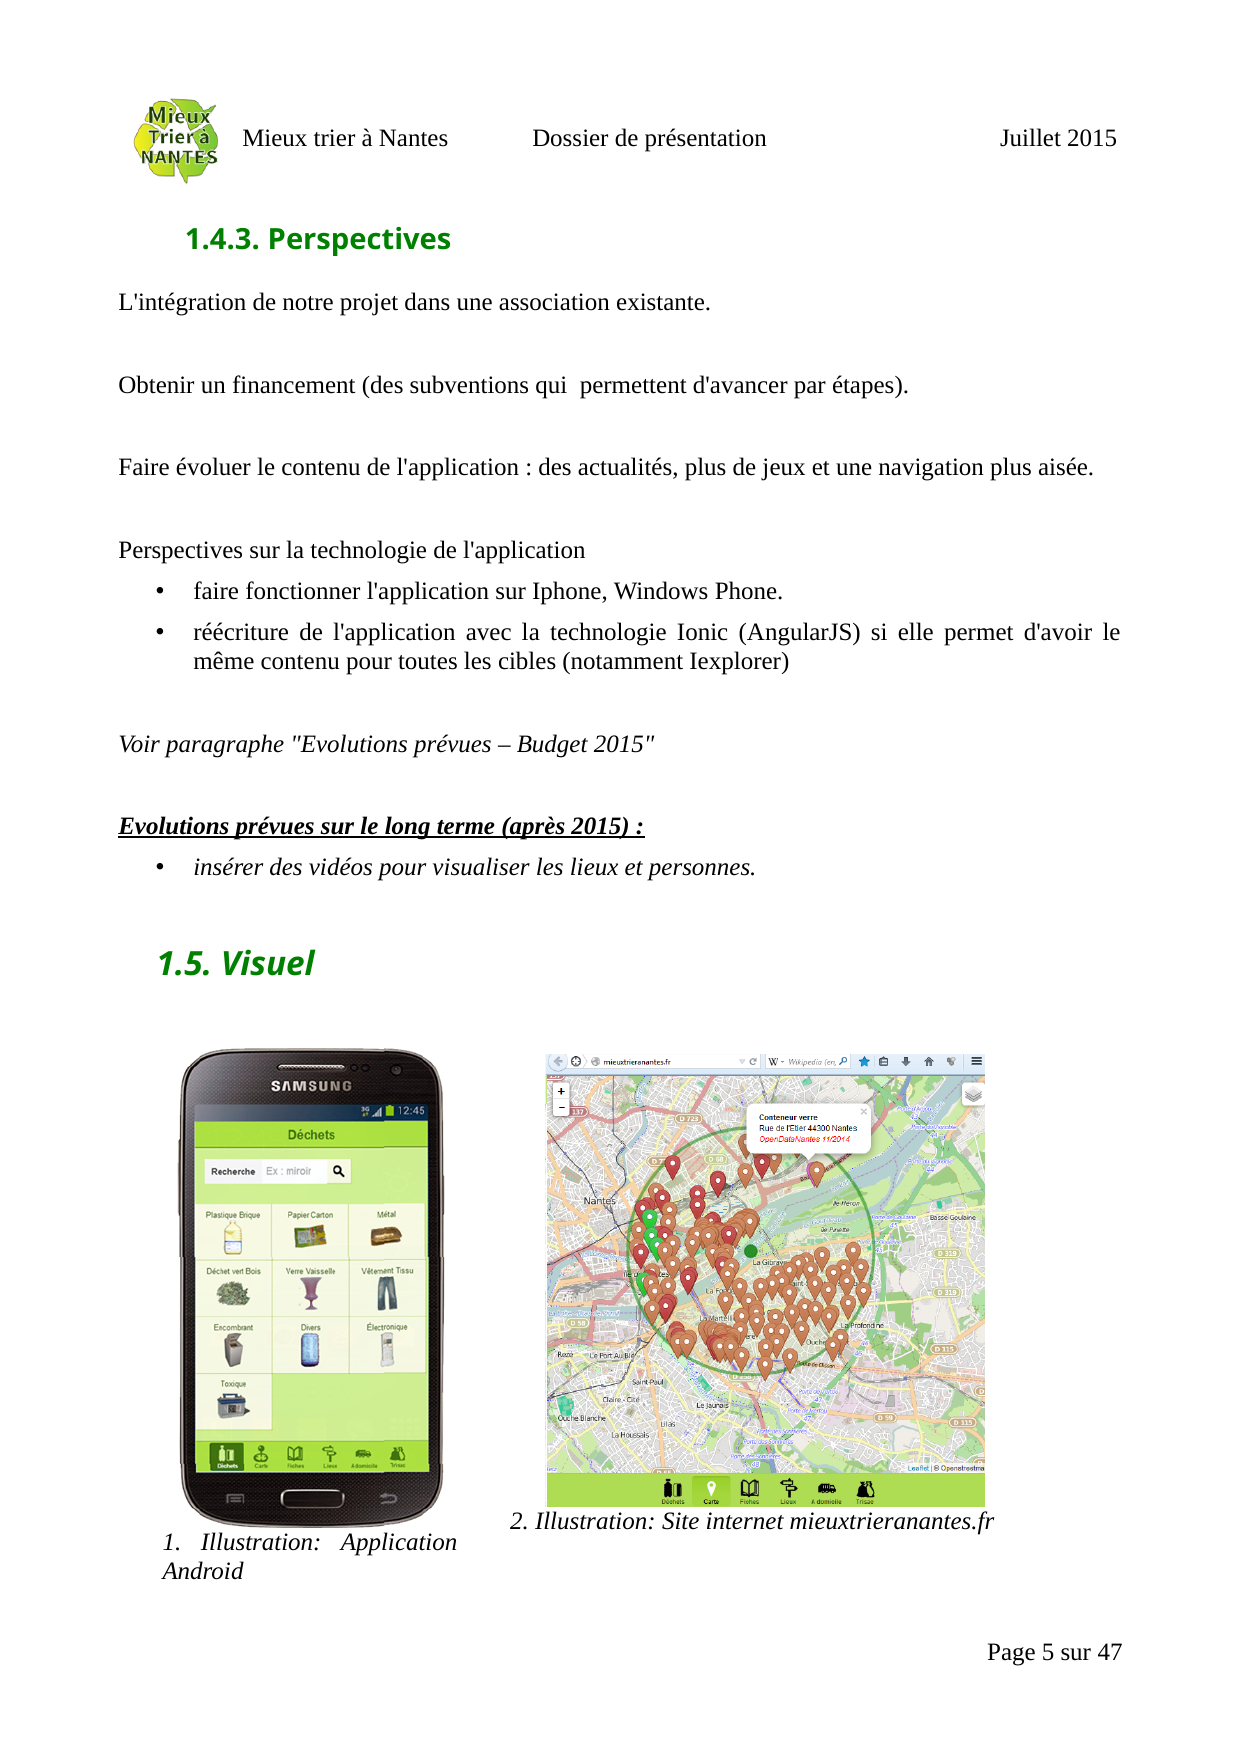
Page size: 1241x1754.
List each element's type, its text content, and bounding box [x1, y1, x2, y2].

text Perspectives sur la technologie de l'application [118, 535, 1122, 564]
list faire fonctionner l'application sur Iphone, Windows Phone. [156, 576, 1122, 605]
picture [177, 1047, 445, 1528]
text Voir paragraphe "Evolutions prévues – Budget 2015" [118, 729, 1122, 757]
text Evolutions prévues sur le long terme (après 2015) : [118, 811, 1122, 840]
list insérer des vidéos pour visualiser les lieux et personnes. [156, 852, 1122, 881]
text L'intégration de notre projet dans une association existante. [118, 287, 1122, 316]
text Obtenir un financement (des subventions qui permettent d'avancer par étapes). [118, 370, 1122, 399]
text 1. Illustration: Application Android [162, 1047, 460, 1585]
subtitle Visuel [148, 940, 1122, 986]
picture [131, 95, 221, 185]
subtitle Perspectives [148, 218, 1122, 258]
list réécriture de l'application avec la technologie Ionic (AngularJS) si elle permet d'avoir le même contenu pour toutes les cibles (notamment Iexplorer) [156, 617, 1122, 675]
text 2. Illustration: Site internet mieuxtrieranantes.fr [510, 1055, 1021, 1535]
text Faire évoluer le contenu de l'application : des actualités, plus de jeux et une navigation plus aisée. [118, 452, 1122, 481]
